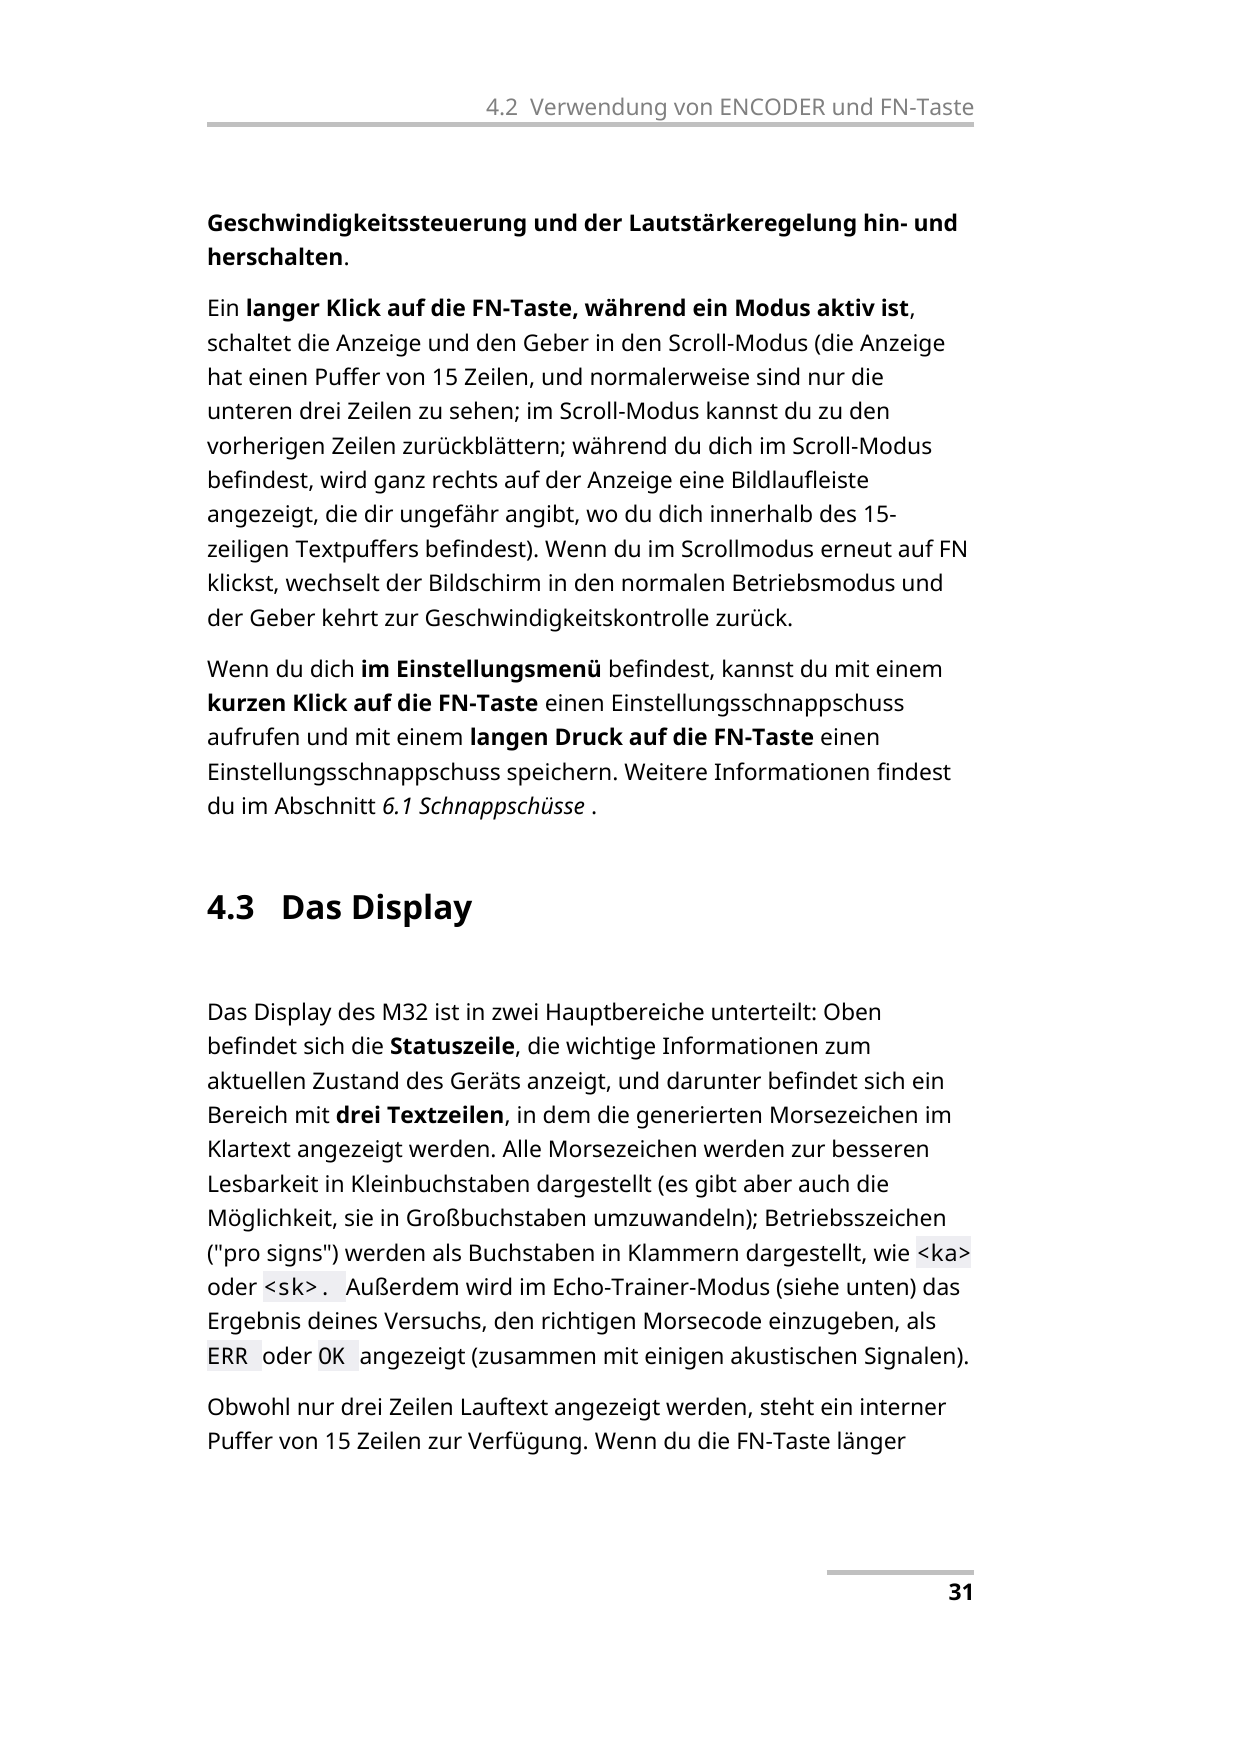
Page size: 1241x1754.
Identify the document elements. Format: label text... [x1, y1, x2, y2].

text Wenn du dich im Einstellungsmenü befindest, kannst du mit einem kurzen Klick auf die FN-Taste einen Einstellungsschnappschuss aufrufen und mit einem langen Druck auf die FN-Taste einen Einstellungsschnappschuss speichern. Weitere Informationen findest du im Abschnitt 6.1 Schnappschüsse . [207, 653, 974, 821]
text Obwohl nur drei Zeilen Lauftext angezeigt werden, steht ein interner Puffer von 15 Zeilen zur Verfügung. Wenn du die FN-Taste länger [207, 1391, 974, 1456]
text Ein langer Klick auf die FN-Taste, während ein Modus aktiv ist, schaltet die Anzeige und den Geber in den Scroll-Modus (die Anzeige hat einen Puffer von 15 Zeilen, und normalerweise sind nur die unteren drei Zeilen zu sehen; im Scroll-Modus kannst du zu den vorherigen Zeilen zurückblättern; während du dich im Scroll-Modus befindest, wird ganz rechts auf der Anzeige eine Bildlaufleiste angezeigt, die dir ungefähr angibt, wo du dich innerhalb des 15-zeiligen Textpuffers befindest). Wenn du im Scrollmodus erneut auf FN klickst, wechselt der Bildschirm in den normalen Betriebsmodus und der Geber kehrt zur Geschwindigkeitskontrolle zurück. [207, 292, 974, 633]
text Das Display des M32 ist in zwei Hauptbereiche unterteilt: Oben befindet sich die Statuszeile, die wichtige Informationen zum aktuellen Zustand des Geräts anzeigt, und darunter befindet sich ein Bereich mit drei Textzeilen, in dem die generierten Morsezeichen im Klartext angezeigt werden. Alle Morsezeichen werden zur besseren Lesbarkeit in Kleinbuchstaben dargestellt (es gibt aber auch die Möglichkeit, sie in Großbuchstaben umzuwandeln); Betriebsszeichen ("pro signs") werden als Buchstaben in Klammern dargestellt, wie <ka> oder <sk>. Außerdem wird im Echo-Trainer-Modus (siehe unten) das Ergebnis deines Versuchs, den richtigen Morsecode einzugeben, als ERR oder OK angezeigt (zusammen mit einigen akustischen Signalen). [207, 996, 974, 1371]
text Geschwindigkeitssteuerung und der Lautstärkeregelung hin- und herschalten. [207, 207, 974, 272]
subtitle Das Display [207, 883, 974, 929]
